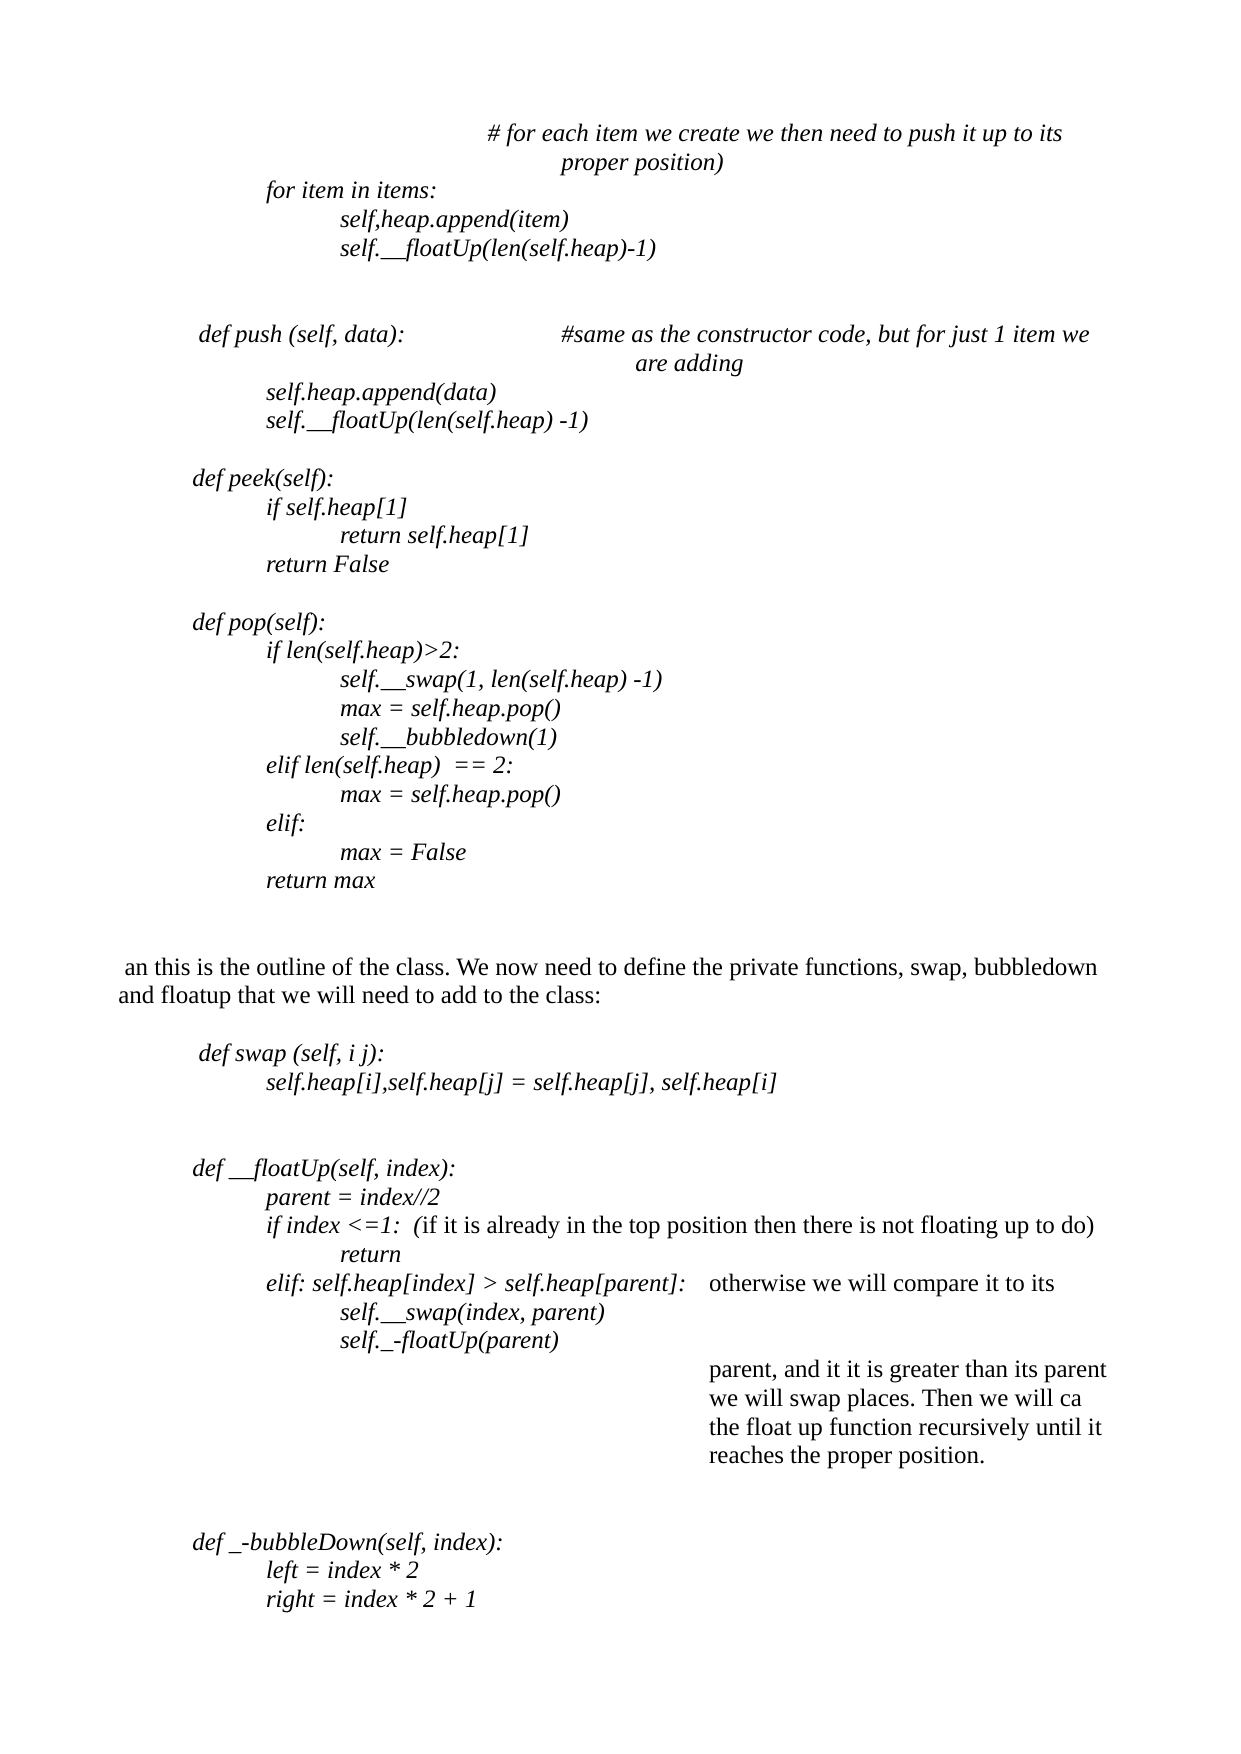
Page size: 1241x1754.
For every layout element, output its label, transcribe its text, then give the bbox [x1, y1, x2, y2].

text return self.heap[1] [118, 521, 1122, 549]
text if len(self.heap)>2: [118, 636, 1122, 664]
text self.__floatUp(len(self.heap) -1) [118, 406, 1122, 434]
text elif: [118, 808, 1122, 837]
text self.heap.append(data) [118, 377, 1122, 406]
text elif len(self.heap) == 2: [118, 751, 1122, 779]
text # for each item we create we then need to push it up to its proper position) [118, 118, 1122, 176]
text an this is the outline of the class. We now need to define the private functions, swap, bubbledown and floatup that we will need to add to the class: [118, 952, 1122, 1009]
text def __floatUp(self, index): [118, 1153, 1122, 1182]
text return [118, 1239, 1122, 1268]
text self,heap.append(item) [118, 204, 1122, 233]
text self._-floatUp(parent) [118, 1326, 1122, 1354]
text def _-bubbleDown(self, index): [118, 1527, 1122, 1556]
text return False [118, 549, 1122, 578]
text right = index * 2 + 1 [118, 1584, 1122, 1613]
text def peek(self): [118, 463, 1122, 492]
text for item in items: [118, 176, 1122, 204]
text self.__swap(1, len(self.heap) -1) [118, 664, 1122, 693]
text self.heap[i],self.heap[j] = self.heap[j], self.heap[i] [118, 1067, 1122, 1096]
text self.__bubbledown(1) [118, 722, 1122, 751]
text parent = index//2 [118, 1182, 1122, 1211]
text self.__floatUp(len(self.heap)-1) [118, 233, 1122, 262]
text if index <=1: (if it is already in the top position then there is not floating up to do) [118, 1211, 1122, 1239]
text parent, and it it is greater than its parent we will swap places. Then we will ca the float up function recursively until it reaches the proper position. [118, 1354, 1122, 1469]
text left = index * 2 [118, 1556, 1122, 1584]
text max = self.heap.pop() [118, 693, 1122, 722]
text if self.heap[1] [118, 492, 1122, 521]
text def push (self, data): #same as the constructor code, but for just 1 item we are adding [118, 319, 1122, 377]
text return max [118, 866, 1122, 894]
text elif: self.heap[index] > self.heap[parent]: otherwise we will compare it to its self.__swap(index, parent) [118, 1268, 1122, 1326]
text max = False [118, 837, 1122, 866]
text def swap (self, i j): [118, 1038, 1122, 1067]
text def pop(self): [118, 607, 1122, 636]
text max = self.heap.pop() [118, 779, 1122, 808]
